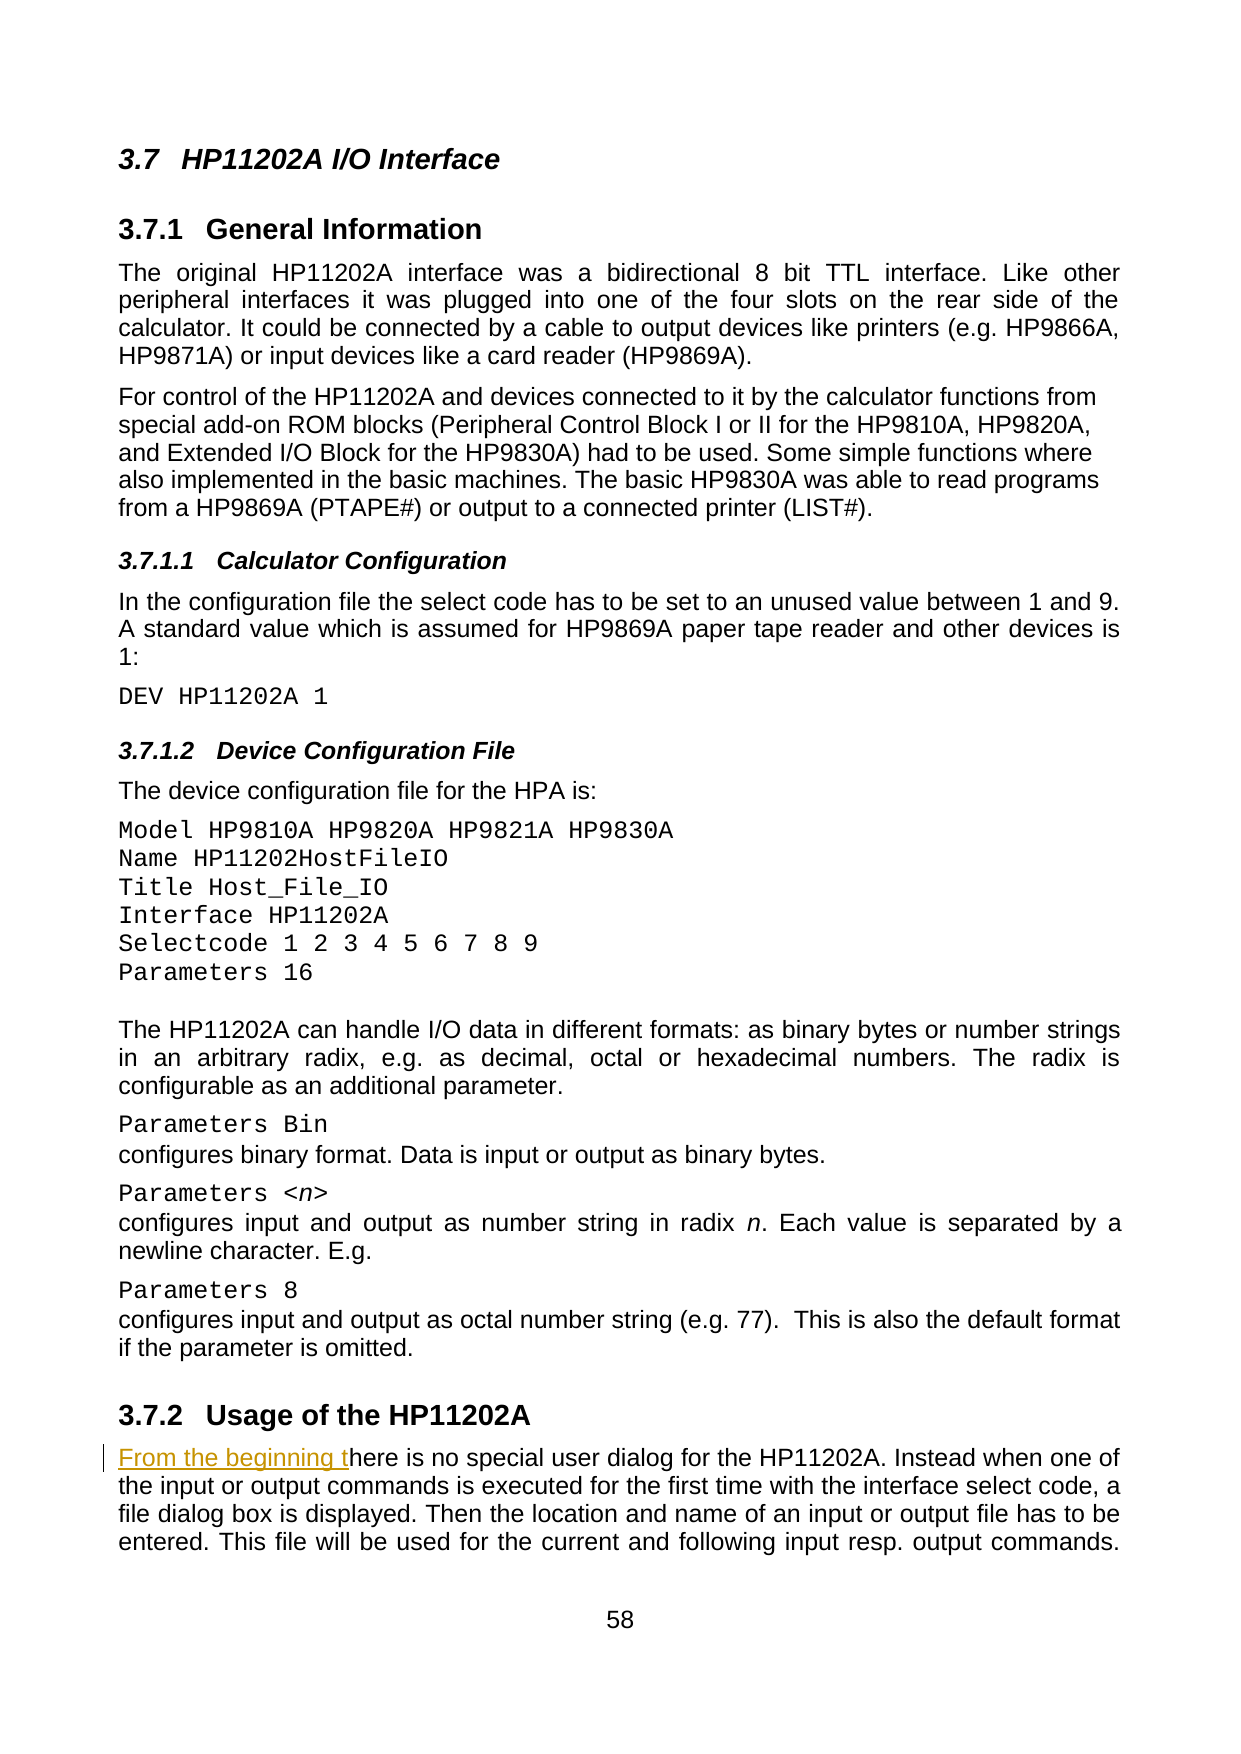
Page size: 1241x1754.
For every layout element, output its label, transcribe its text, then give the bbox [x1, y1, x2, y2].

text The device configuration file for the HPA is: [118, 777, 1122, 805]
text Name HP11202HostFileIO [118, 846, 1122, 874]
text Model HP9810A HP9820A HP9821A HP9830A [118, 817, 1122, 846]
text DEV HP11202A 1 [118, 683, 1122, 712]
text Interface HP11202A [118, 902, 1122, 931]
subtitle Calculator Configuration [118, 547, 1122, 575]
text Parameters Bin [118, 1112, 1122, 1140]
subtitle Usage of the HP11202A [118, 1399, 1122, 1432]
text In the configuration file the select code has to be set to an unused value between 1 and 9. A standard value which is assumed for HP9869A paper tape reader and other devices is 1: [118, 587, 1122, 671]
text Parameters 16 [118, 959, 1122, 987]
text Parameters 8 [118, 1277, 1122, 1306]
text configures input and output as octal number string (e.g. 77). This is also the default format if the parameter is omitted. [118, 1306, 1122, 1362]
text configures input and output as number string in radix n. Each value is separated by a newline character. E.g. [118, 1209, 1122, 1265]
subtitle General Information [118, 213, 1122, 246]
text The HP11202A can handle I/O data in different formats: as binary bytes or number strings in an arbitrary radix, e.g. as decimal, octal or hexadecimal numbers. The radix is configurable as an additional parameter. [118, 1016, 1122, 1099]
text Title Host_File_IO [118, 874, 1122, 902]
subtitle Device Configuration File [118, 737, 1122, 764]
text For control of the HP11202A and devices connected to it by the calculator functions from special add-on ROM blocks (Peripheral Control Block I or II for the HP9810A, HP9820A, and Extended I/O Block for the HP9830A) had to be used. Some simple functions where also implemented in the basic machines. The basic HP9830A was able to read programs from a HP9869A (PTAPE#) or output to a connected printer (LIST#). [118, 382, 1122, 522]
text From the beginning there is no special user dialog for the HP11202A. Instead when one of the input or output commands is executed for the first time with the interface select code, a file dialog box is displayed. Then the location and name of an input or output file has to be entered. This file will be used for the current and following input resp. output commands. [118, 1444, 1122, 1556]
text Selectcode 1 2 3 4 5 6 7 8 9 [118, 931, 1122, 959]
text configures binary format. Data is input or output as binary bytes. [118, 1140, 1122, 1168]
text Parameters <n> [118, 1181, 1122, 1209]
subtitle HP11202A I/O Interface [118, 143, 1122, 176]
text The original HP11202A interface was a bidirectional 8 bit TTL interface. Like other peripheral interfaces it was plugged into one of the four slots on the rear side of the calculator. It could be connected by a cable to output devices like printers (e.g. HP9866A, HP9871A) or input devices like a card reader (HP9869A). [118, 258, 1122, 370]
